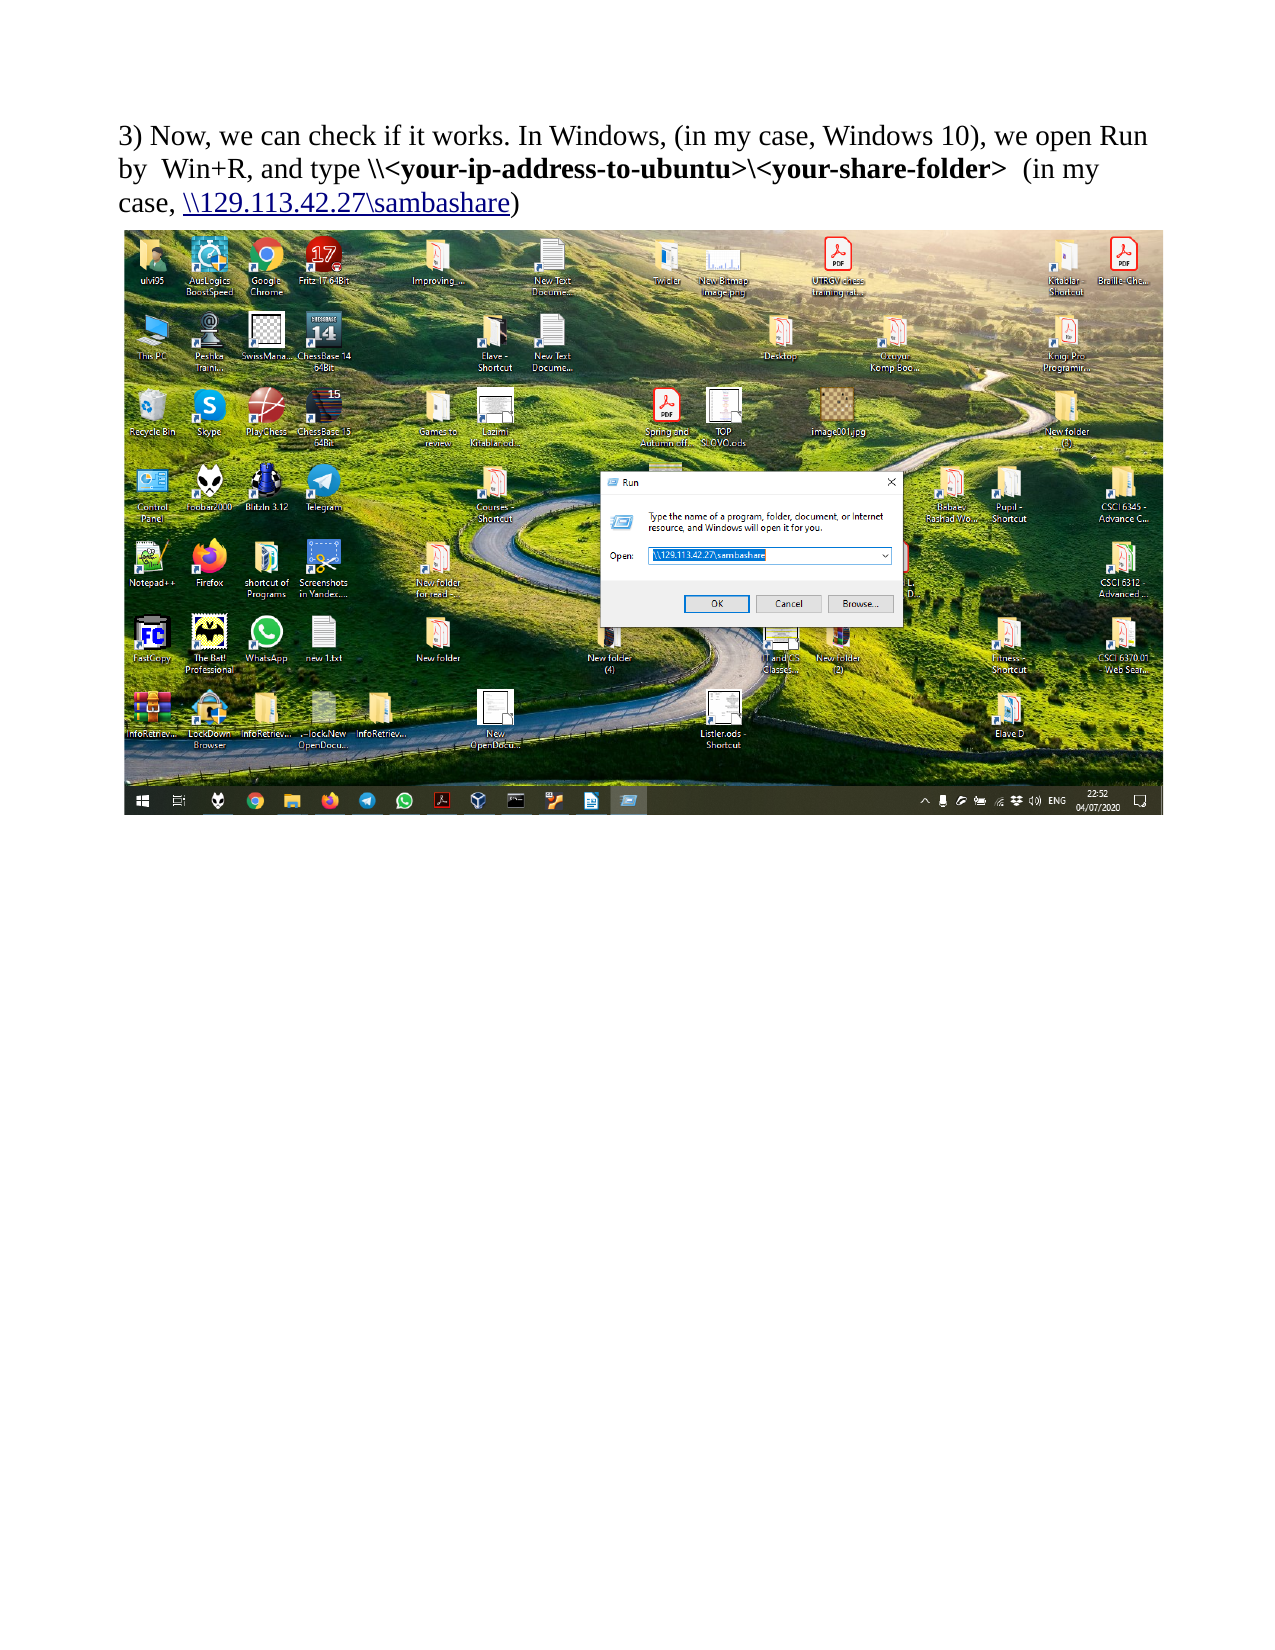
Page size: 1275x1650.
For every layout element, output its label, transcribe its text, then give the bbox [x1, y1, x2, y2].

text 3) Now, we can check if it works. In Windows, (in my case, Windows 10), we open Run by Win+R, and type \\<your-ip-address-to-ubuntu>\<your-share-folder> (in my case, \\129.113.42.27\sambashare) [118, 118, 1157, 219]
picture [124, 230, 1164, 815]
